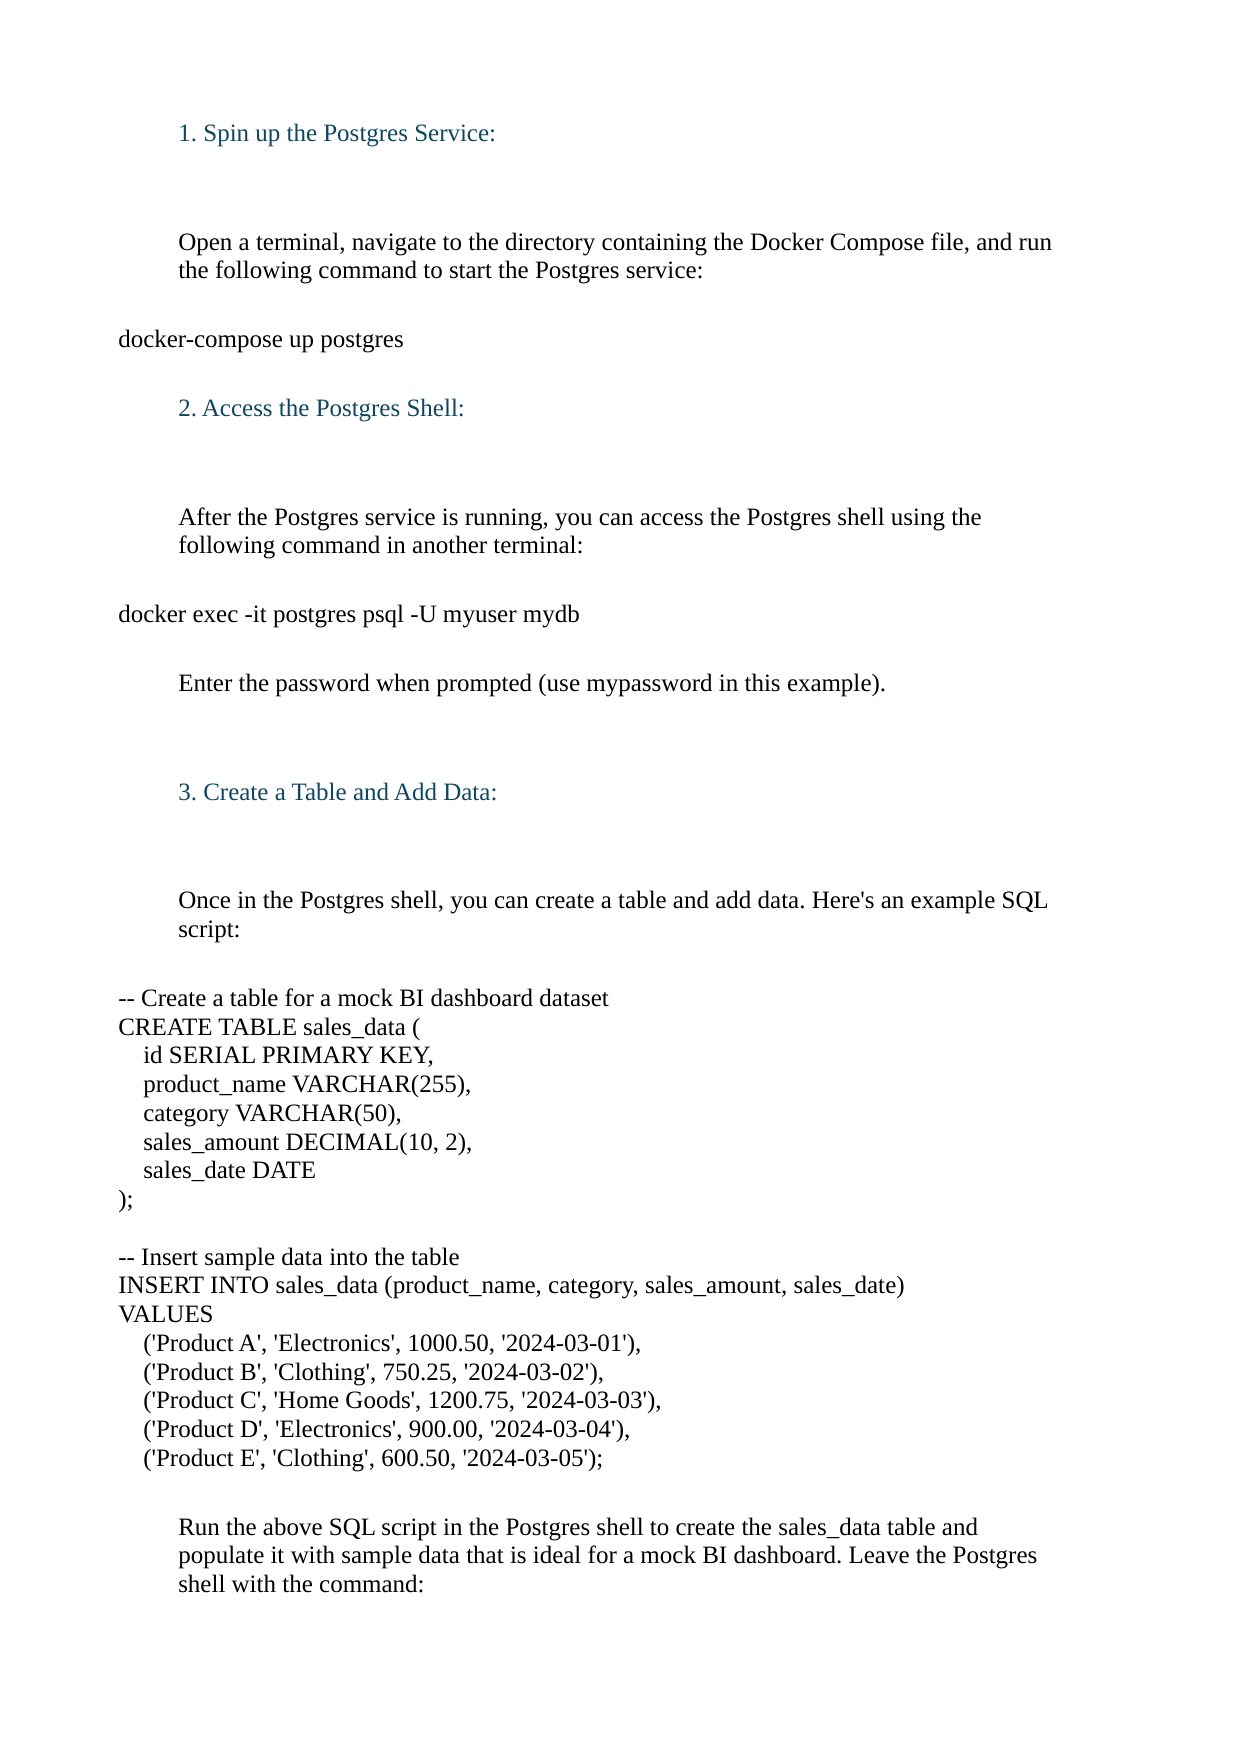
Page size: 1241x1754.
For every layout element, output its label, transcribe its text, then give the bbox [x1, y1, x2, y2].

text docker exec -it postgres psql -U myuser mydb [118, 599, 1122, 628]
text After the Postgres service is running, you can access the Postgres shell using the following command in another terminal: [178, 502, 1062, 559]
text -- Create a table for a mock BI dashboard dataset CREATE TABLE sales_data ( id SERIAL PRIMARY KEY, product_name VARCHAR(255), category VARCHAR(50), sales_amount DECIMAL(10, 2), sales_date DATE ); -- Insert sample data into the table INSERT INTO sales_data (product_name, category, sales_amount, sales_date) VALUES ('Product A', 'Electronics', 1000.50, '2024-03-01'), ('Product B', 'Clothing', 750.25, '2024-03-02'), ('Product C', 'Home Goods', 1200.75, '2024-03-03'), ('Product D', 'Electronics', 900.00, '2024-03-04'), ('Product E', 'Clothing', 600.50, '2024-03-05'); [118, 983, 1122, 1472]
text Once in the Postgres shell, you can create a table and add data. Here's an example SQL script: [178, 886, 1062, 943]
subtitle 2. Access the Postgres Shell: [178, 393, 1062, 422]
text docker-compose up postgres [118, 324, 1122, 353]
text Run the above SQL script in the Postgres shell to create the sales_data table and populate it with sample data that is ideal for a mock BI dashboard. Leave the Postgres shell with the command: [178, 1512, 1062, 1598]
text Enter the password when prompted (use mypassword in this example). [178, 668, 1062, 697]
subtitle 1. Spin up the Postgres Service: [178, 118, 1062, 147]
text Open a terminal, navigate to the directory containing the Docker Compose file, and run the following command to start the Postgres service: [178, 227, 1062, 284]
subtitle 3. Create a Table and Add Data: [178, 777, 1062, 806]
